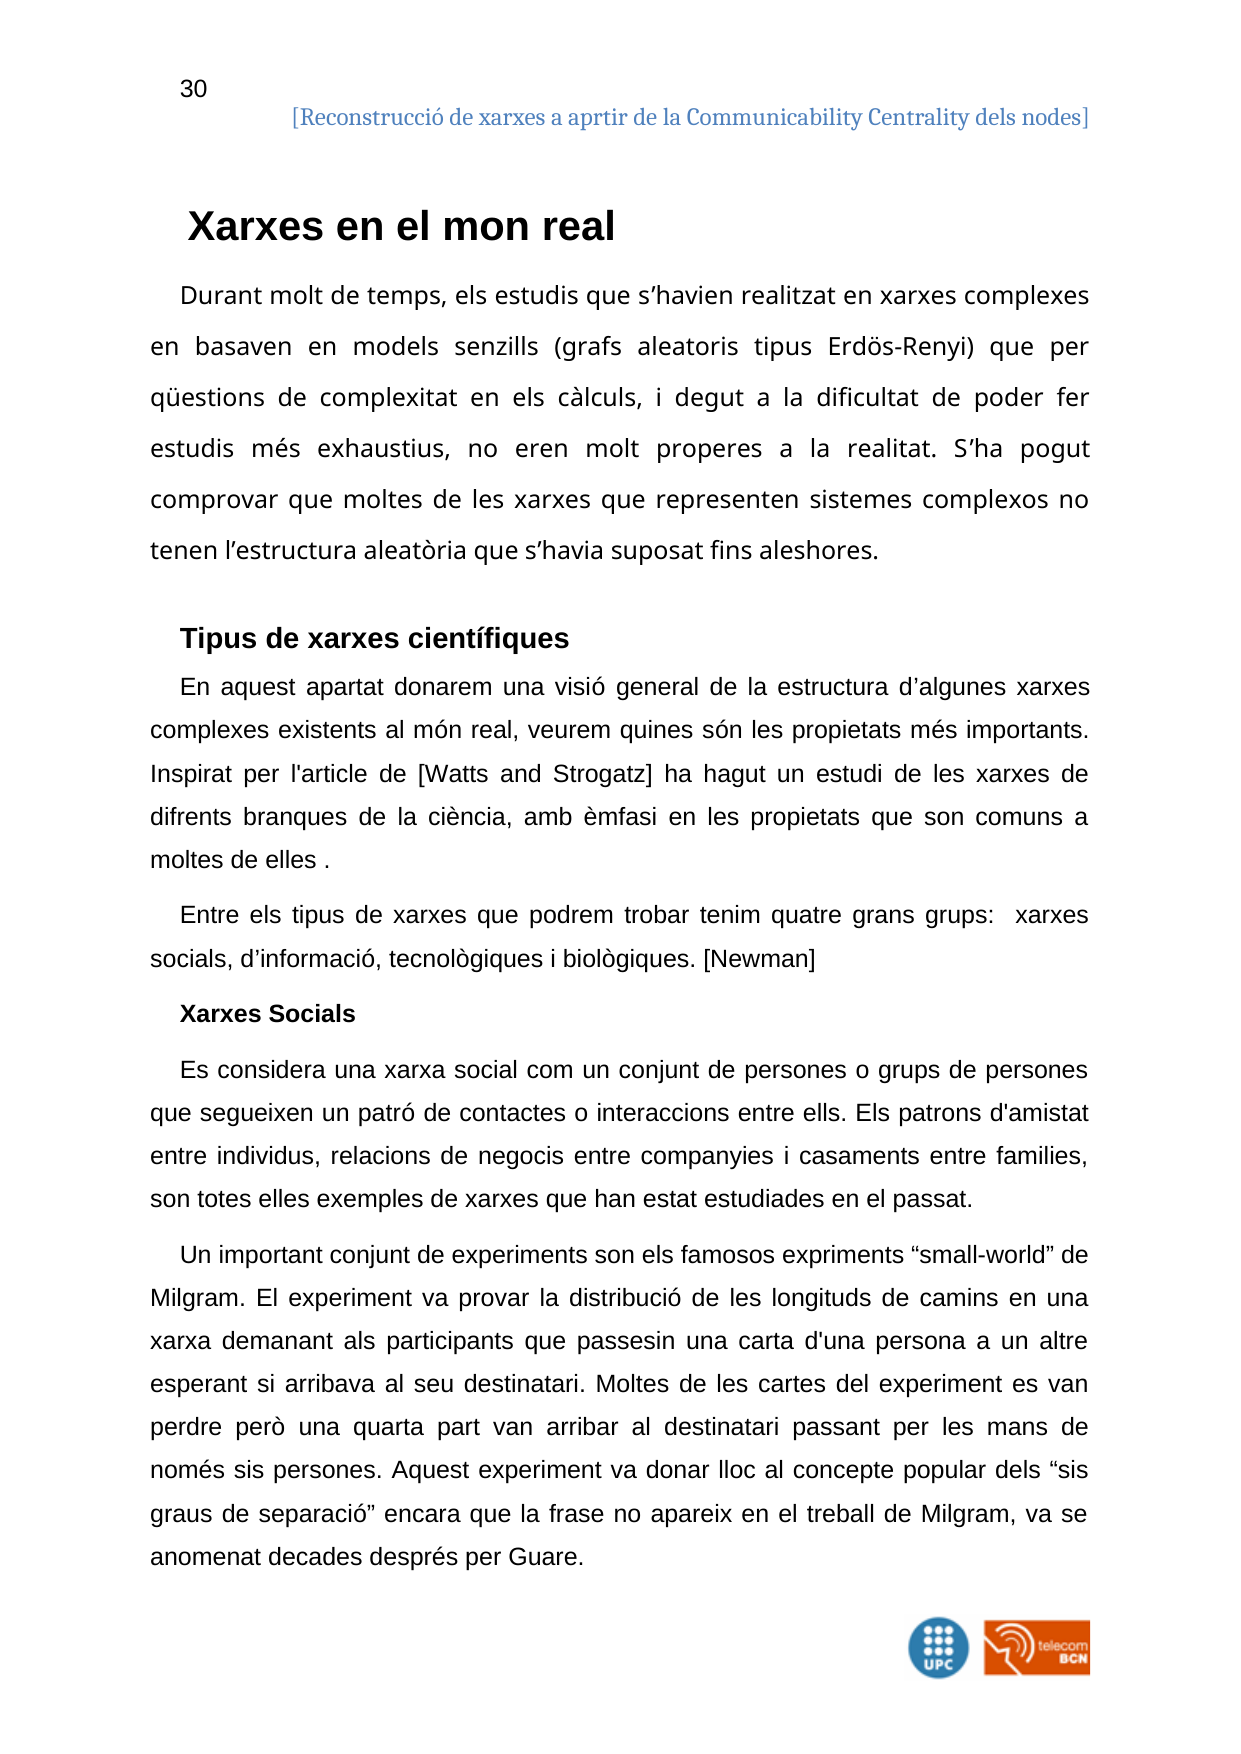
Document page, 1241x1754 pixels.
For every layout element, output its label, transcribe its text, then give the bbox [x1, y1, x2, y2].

text En aquest apartat donarem una visió general de la estructura d’algunes xarxes complexes existents al món real, veurem quines són les propietats més importants. Inspirat per l'article de [Watts and Strogatz] ha hagut un estudi de les xarxes de difrents branques de la ciència, amb èmfasi en les propietats que son comuns a moltes de elles . [150, 672, 1090, 874]
text Durant molt de temps, els estudis que s’havien realitzat en xarxes complexes en basaven en models senzills (grafs aleatoris tipus Erdös-Renyi) que per qüestions de complexitat en els càlculs, i degut a la dificultat de poder fer estudis més exhaustius, no eren molt properes a la realitat. S’ha pogut comprovar que moltes de les xarxes que representen sistemes complexos no tenen l’estructura aleatòria que s’havia suposat fins aleshores. [150, 278, 1090, 567]
text Xarxes Socials [150, 999, 1090, 1028]
text Es considera una xarxa social com un conjunt de persones o grups de persones que segueixen un patró de contactes o interaccions entre ells. Els patrons d'amistat entre individus, relacions de negocis entre companyies i casaments entre families, son totes elles exemples de xarxes que han estat estudiades en el passat. [150, 1055, 1090, 1213]
picture [904, 1614, 1091, 1681]
text Un important conjunt de experiments son els famosos expriments “small-world” de Milgram. El experiment va provar la distribució de les longituds de camins en una xarxa demanant als participants que passesin una carta d'una persona a un altre esperant si arribava al seu destinatari. Moltes de les cartes del experiment es van perdre però una quarta part van arribar al destinatari passant per les mans de només sis persones. Aquest experiment va donar lloc al concepte popular dels “sis graus de separació” encara que la frase no apareix en el treball de Milgram, va se anomenat decades després per Guare. [150, 1240, 1090, 1571]
text Entre els tipus de xarxes que podrem trobar tenim quatre grans grups: xarxes socials, d’informació, tecnològiques i biològiques. [Newman] [150, 901, 1090, 972]
subtitle Tipus de xarxes científiques [150, 621, 1090, 655]
subtitle Xarxes en el mon real [187, 202, 1090, 249]
